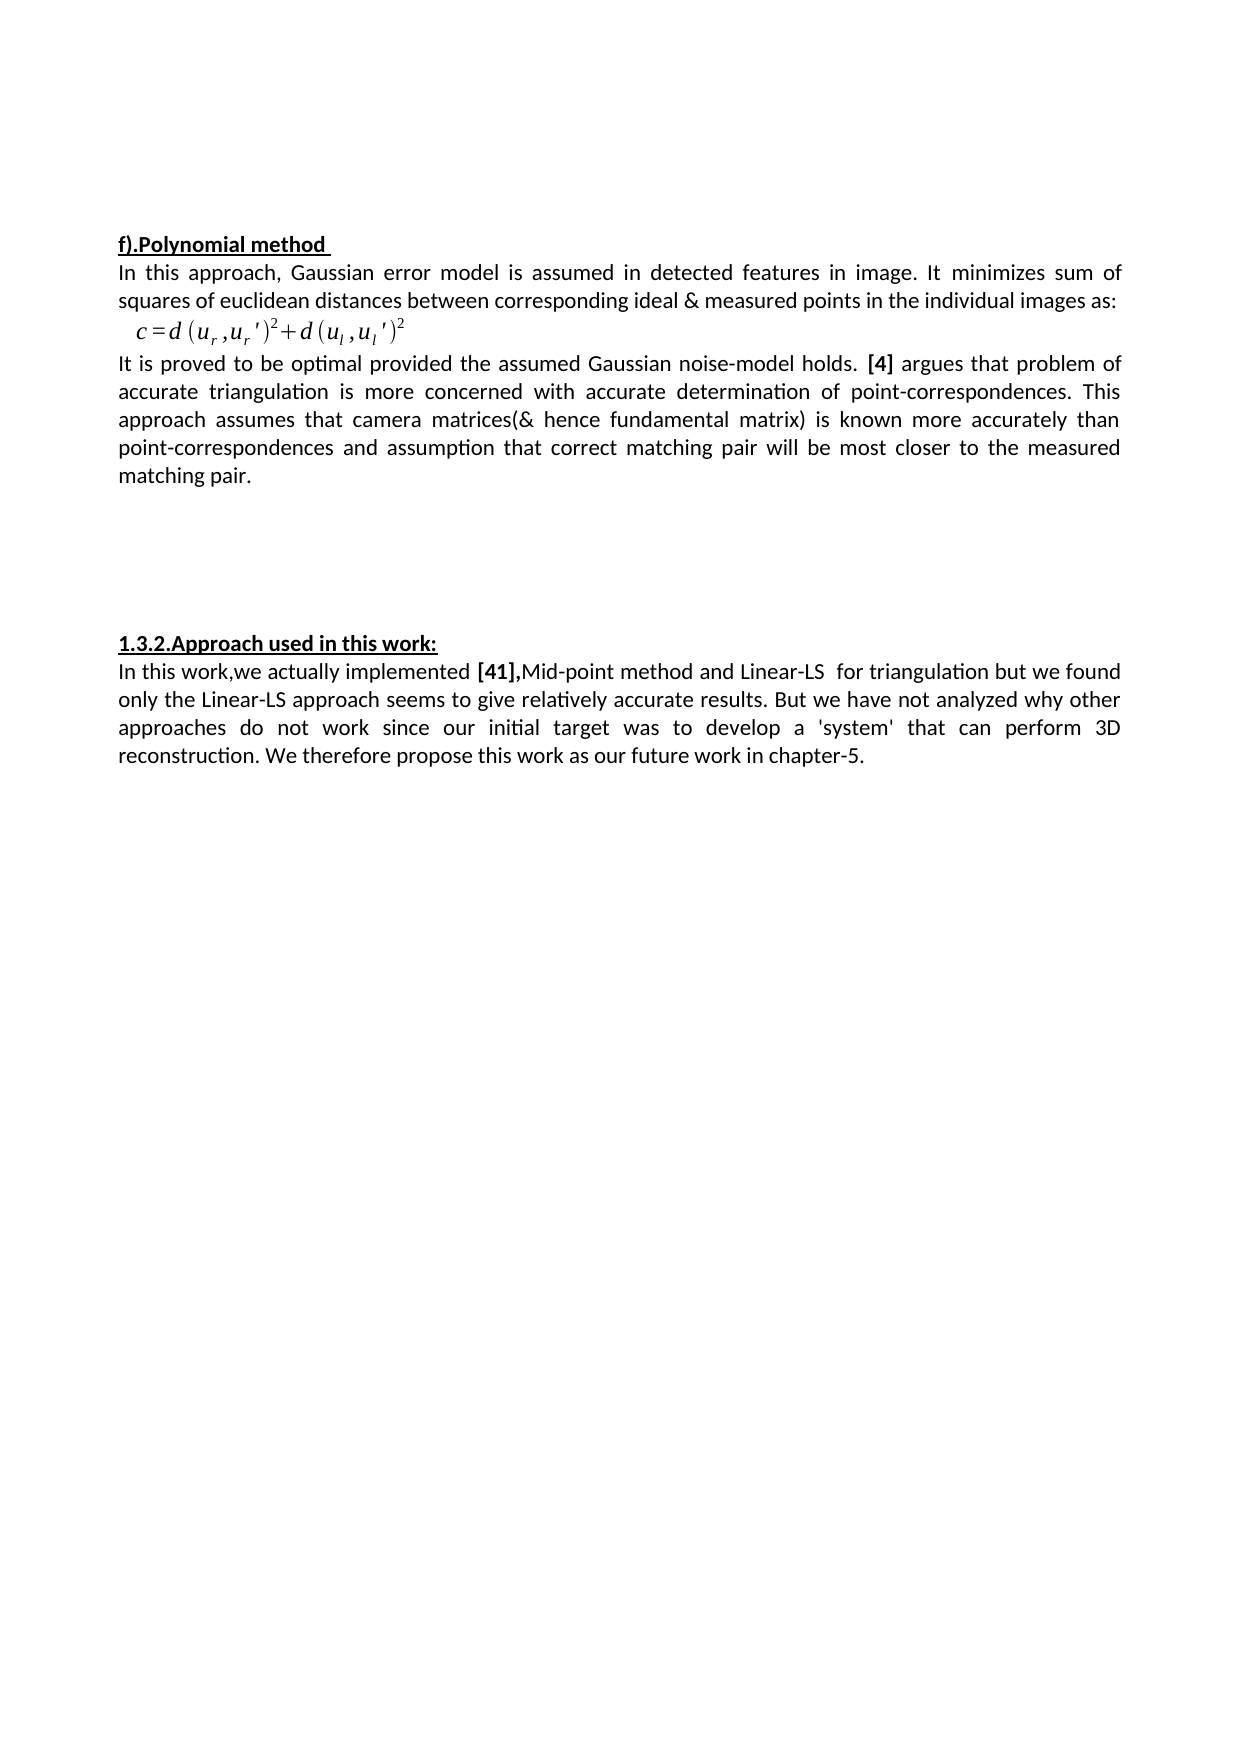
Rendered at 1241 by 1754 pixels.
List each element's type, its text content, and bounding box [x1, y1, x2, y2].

text f).Polynomial method [118, 230, 1122, 258]
text It is proved to be optimal provided the assumed Gaussian noise-model holds. [4] argues that problem of accurate triangulation is more concerned with accurate determination of point-correspondences. This approach assumes that camera matrices(& hence fundamental matrix) is known more accurately than point-correspondences and assumption that correct matching pair will be most closer to the measured matching pair. [118, 349, 1122, 489]
text 1.3.2.Approach used in this work: [118, 629, 1122, 657]
text In this approach, Gaussian error model is assumed in detected features in image. It minimizes sum of squares of euclidean distances between corresponding ideal & measured points in the individual images as: [118, 258, 1122, 314]
text In this work,we actually implemented [41],Mid-point method and Linear-LS for triangulation but we found only the Linear-LS approach seems to give relatively accurate results. But we have not analyzed why other approaches do not work since our initial target was to develop a 'system' that can perform 3D reconstruction. We therefore propose this work as our future work in chapter-5. [118, 657, 1122, 769]
